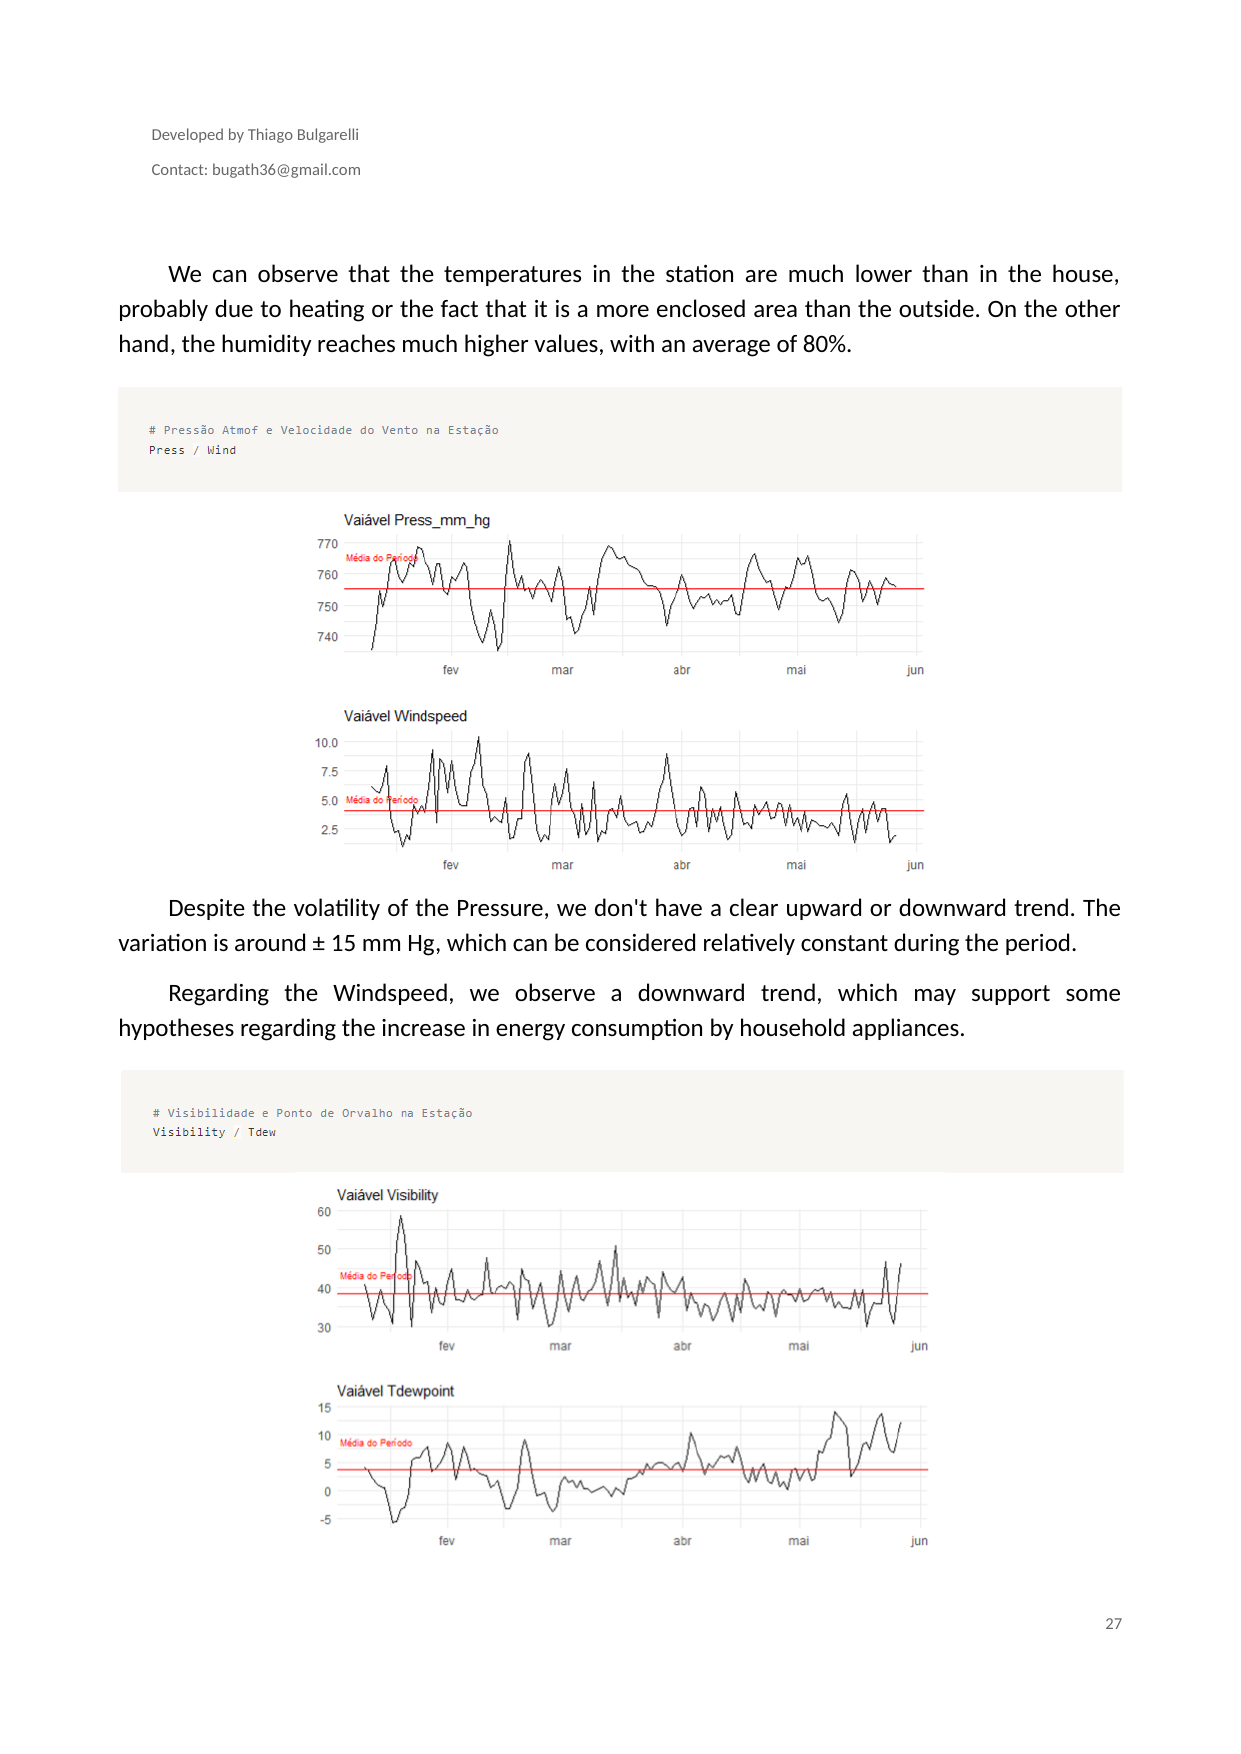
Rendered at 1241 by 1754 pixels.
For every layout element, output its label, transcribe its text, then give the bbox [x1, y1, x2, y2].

picture [300, 497, 950, 881]
picture [118, 387, 1123, 492]
text Despite the volatility of the Pressure, we don't have a clear upward or downward trend. The variation is around ± 15 mm Hg, which can be considered relatively constant during the period. [118, 892, 1122, 958]
picture [119, 1068, 1124, 1557]
text We can observe that the temperatures in the station are much lower than in the house, probably due to heating or the fact that it is a more enclosed area than the outside. On the other hand, the humidity reaches much higher values, with an average of 80%. [118, 259, 1122, 359]
text Regarding the Windspeed, we observe a downward trend, which may support some hypotheses regarding the increase in energy consumption by household appliances. [118, 977, 1122, 1042]
